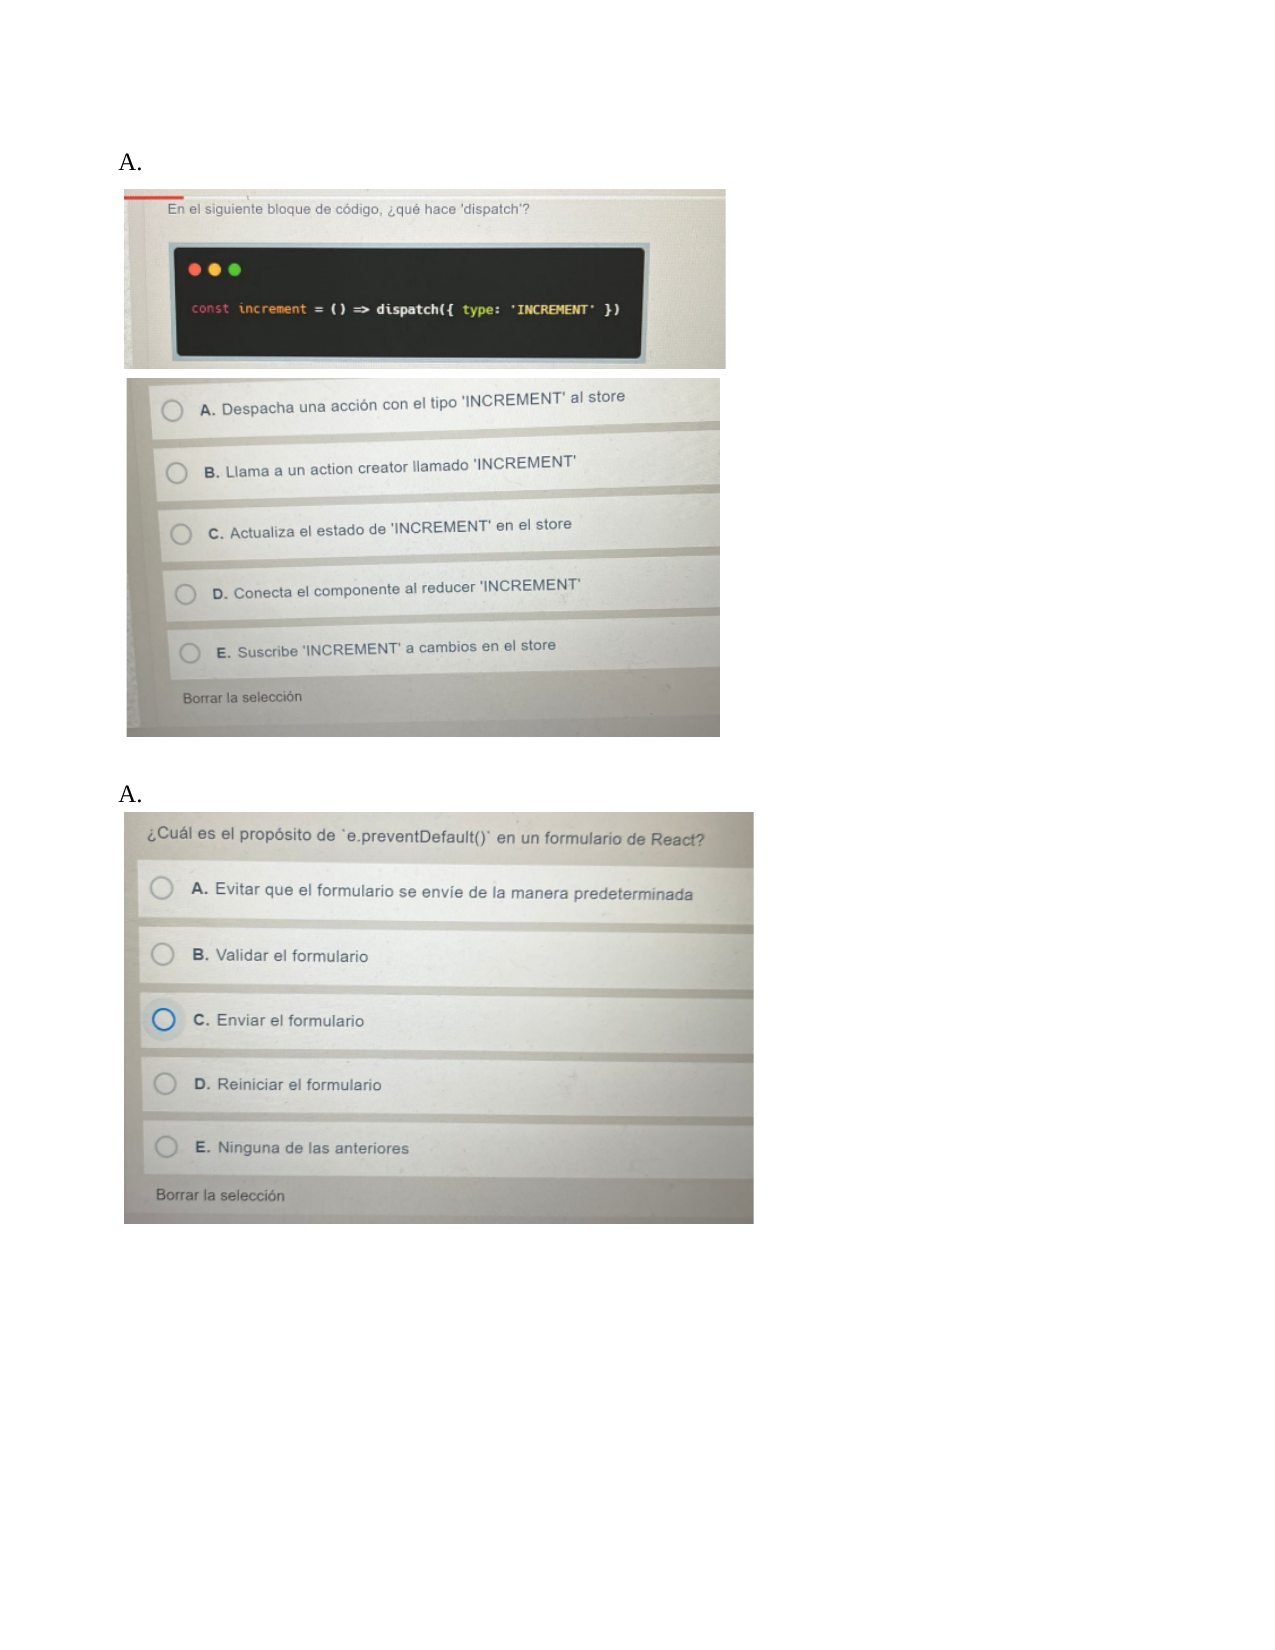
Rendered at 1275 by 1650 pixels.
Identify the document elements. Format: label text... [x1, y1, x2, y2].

picture [124, 189, 726, 369]
picture [126, 378, 720, 737]
text A. [118, 147, 1157, 176]
text A. [118, 779, 1157, 808]
picture [124, 812, 754, 1224]
